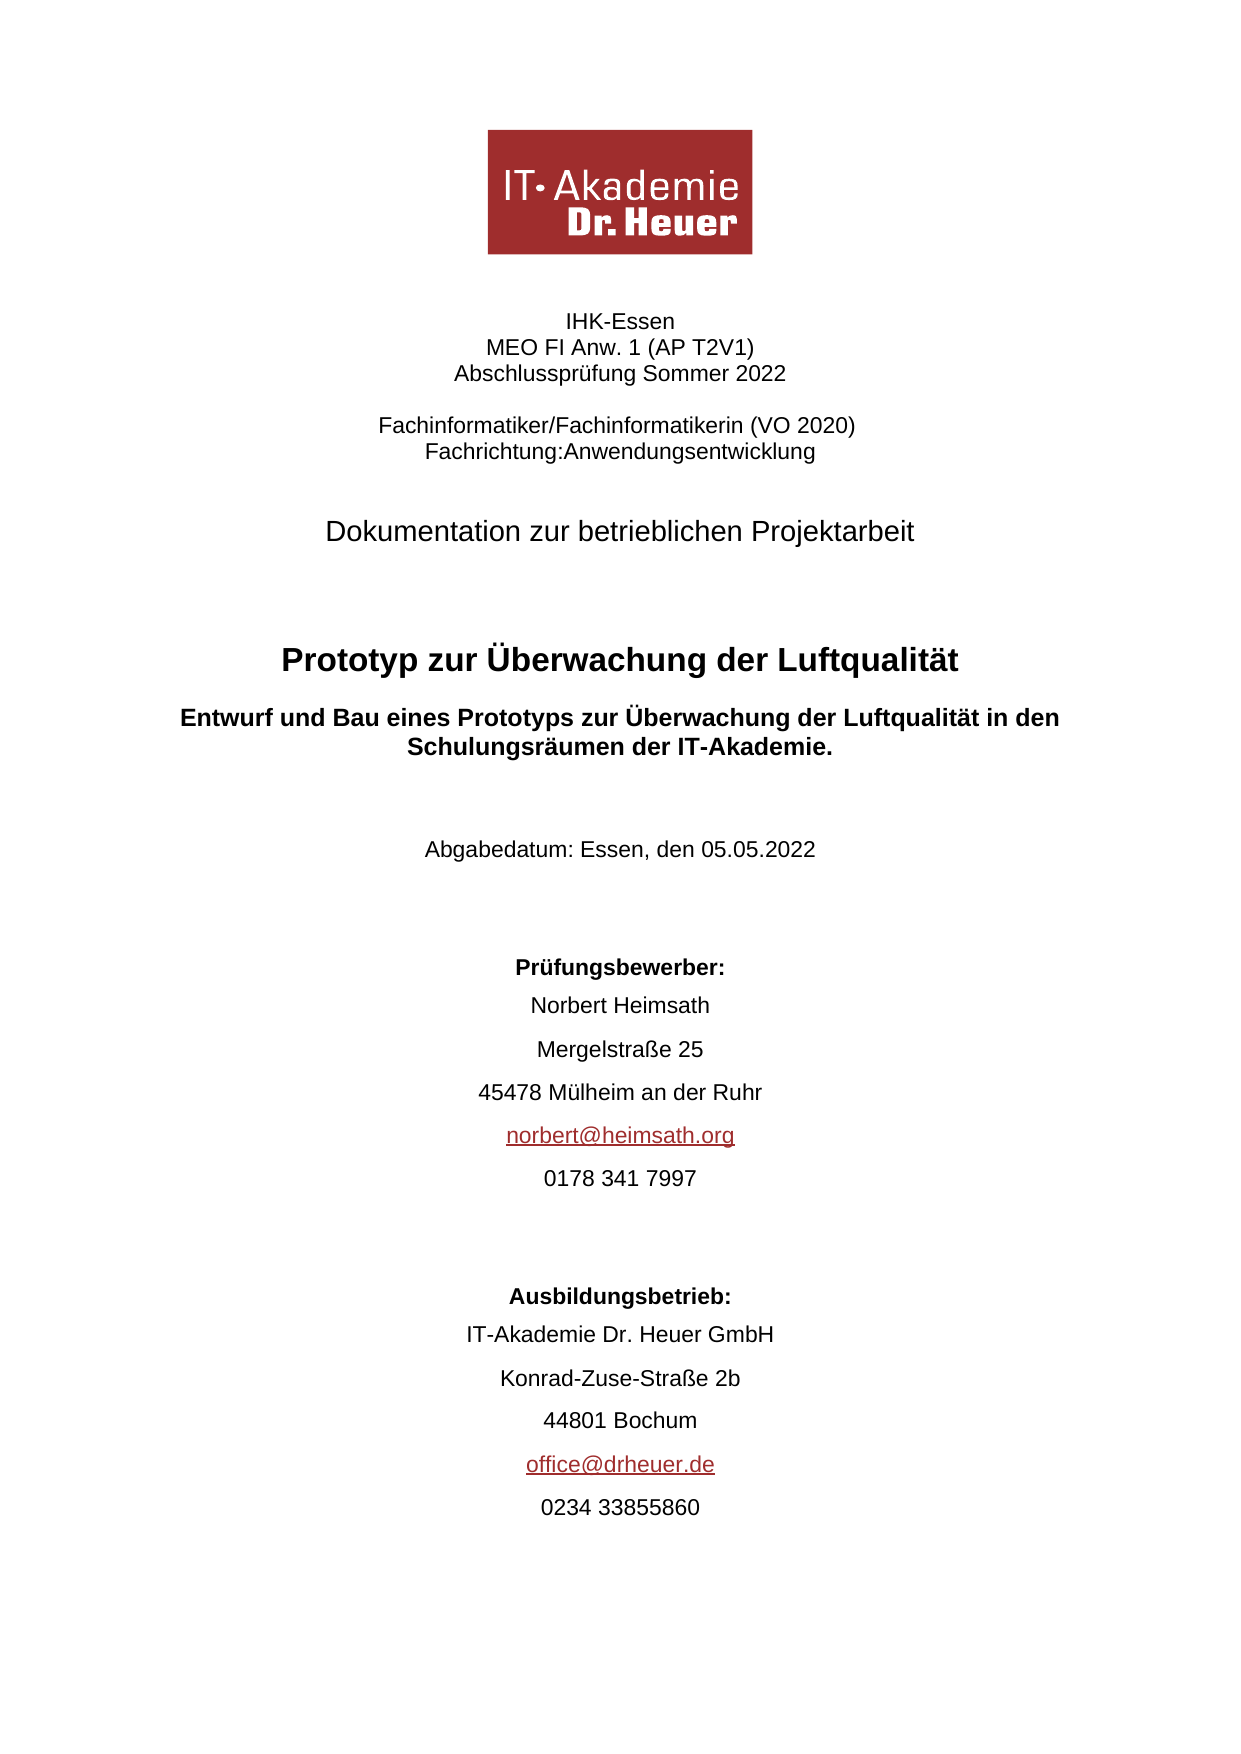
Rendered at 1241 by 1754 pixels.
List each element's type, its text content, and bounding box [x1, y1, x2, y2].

text office@drheuer.de [118, 1451, 1122, 1477]
text 45478 Mülheim an der Ruhr [118, 1078, 1122, 1105]
text Norbert Heimsath [118, 992, 1122, 1019]
text IT-Akademie Dr. Heuer GmbH [118, 1321, 1122, 1348]
text Prüfungsbewerber: [118, 954, 1122, 980]
text norbert@heimsath.org [118, 1122, 1122, 1148]
text 44801 Bochum [118, 1407, 1122, 1434]
text Konrad-Zuse-Straße 2b [118, 1364, 1122, 1391]
text 0178 341 7997 [118, 1164, 1122, 1191]
text Dokumentation zur betrieblichen Projektarbeit [118, 514, 1122, 548]
text IHK-Essen MEO FI Anw. 1 (AP T2V1) Abschlussprüfung Sommer 2022 [118, 308, 1122, 387]
text Entwurf und Bau eines Prototyps zur Überwachung der Luftqualität in den Schulungsräumen der IT-Akademie. [118, 703, 1122, 761]
text Prototyp zur Überwachung der Luftqualität [118, 640, 1122, 678]
text Ausbildungsbetrieb: [118, 1283, 1122, 1309]
text Fachinformatiker/Fachinformatikerin (VO 2020) Fachrichtung:Anwendungsentwicklung [118, 412, 1122, 464]
text Abgabedatum: Essen, den 05.05.2022 [118, 836, 1122, 862]
text Mergelstraße 25 [118, 1036, 1122, 1062]
text 0234 33855860 [118, 1493, 1122, 1520]
